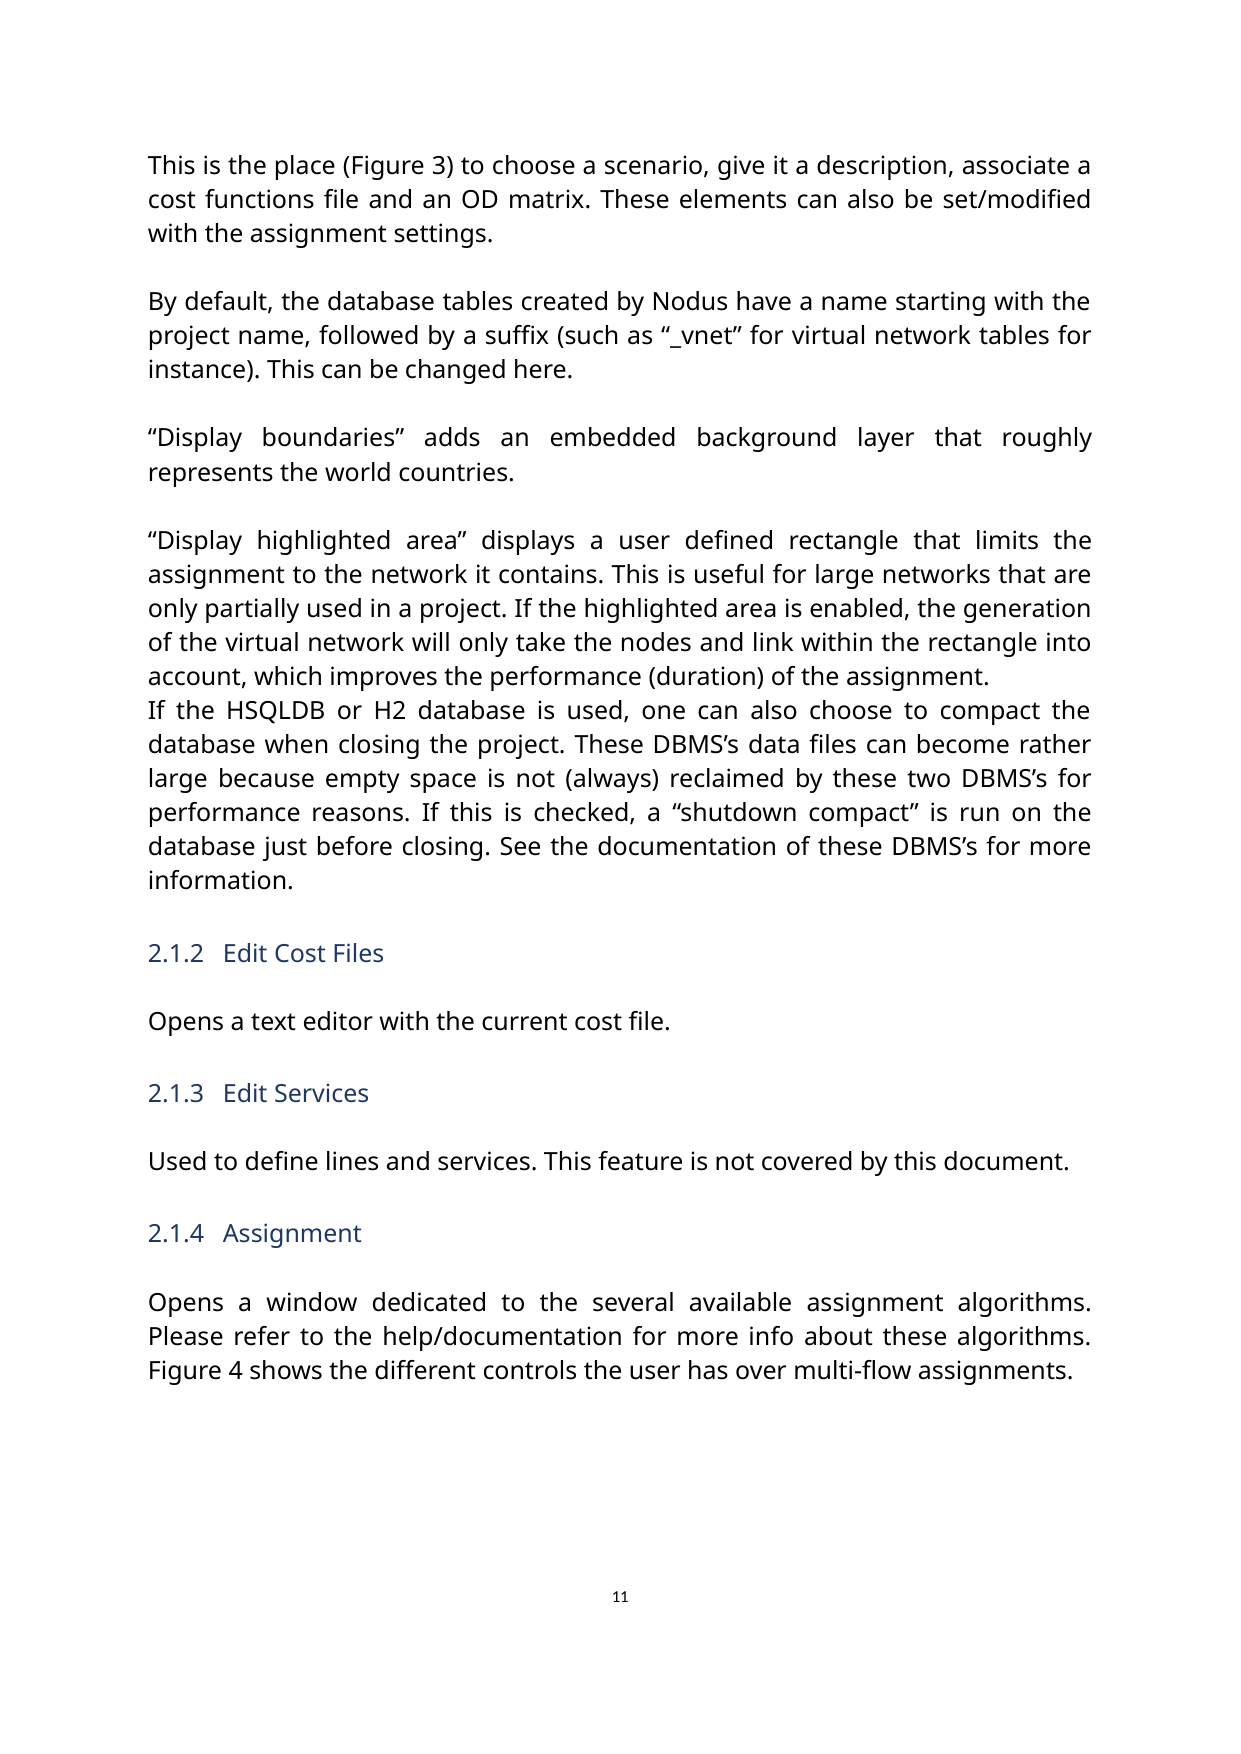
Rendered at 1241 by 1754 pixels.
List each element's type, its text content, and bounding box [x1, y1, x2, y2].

text Used to define lines and services. This feature is not covered by this document. [148, 1144, 1093, 1178]
text By default, the database tables created by Nodus have a name starting with the project name, followed by a suffix (such as “_vnet” for virtual network tables for instance). This can be changed here. [148, 284, 1093, 386]
subtitle Assignment [148, 1216, 1093, 1250]
subtitle Edit Cost Files [148, 935, 1093, 969]
subtitle Edit Services [148, 1076, 1093, 1110]
text If the HSQLDB or H2 database is used, one can also choose to compact the database when closing the project. These DBMS’s data files can become rather large because empty space is not (always) reclaimed by these two DBMS’s for performance reasons. If this is checked, a “shutdown compact” is run on the database just before closing. See the documentation of these DBMS’s for more information. [148, 693, 1093, 897]
text “Display boundaries” adds an embedded background layer that roughly represents the world countries. [148, 420, 1093, 488]
text Opens a text editor with the current cost file. [148, 1003, 1093, 1037]
text Opens a window dedicated to the several available assignment algorithms. Please refer to the help/documentation for more info about these algorithms. Figure 4 shows the different controls the user has over multi-flow assignments. [148, 1284, 1093, 1386]
text “Display highlighted area” displays a user defined rectangle that limits the assignment to the network it contains. This is useful for large networks that are only partially used in a project. If the highlighted area is enabled, the generation of the virtual network will only take the nodes and link within the rectangle into account, which improves the performance (duration) of the assignment. [148, 522, 1093, 693]
text This is the place (Figure 3) to choose a scenario, give it a description, associate a cost functions file and an OD matrix. These elements can also be set/modified with the assignment settings. [148, 148, 1093, 250]
